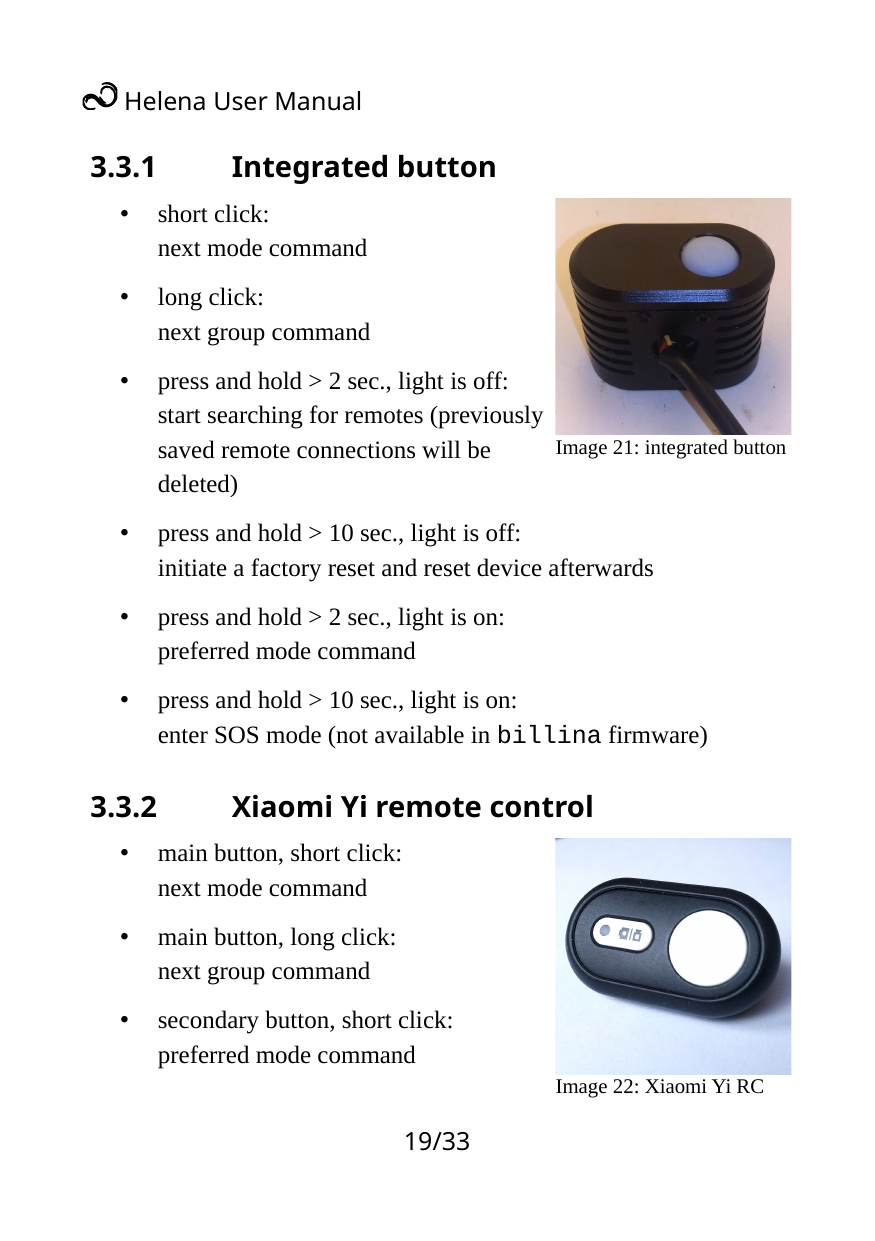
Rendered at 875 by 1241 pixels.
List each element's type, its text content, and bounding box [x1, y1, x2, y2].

picture [555, 198, 792, 435]
subtitle Integrated button [83, 147, 791, 186]
list press and hold > 2 sec., light is off: start searching for remotes (previously saved remote connections will be deleted) [120, 366, 791, 498]
picture [555, 838, 792, 1075]
list long click: next group command [120, 282, 555, 346]
list secondary button, short click: preferred mode command [120, 1005, 555, 1069]
list press and hold > 10 sec., light is on: enter SOS mode (not available in billina firmware) [120, 686, 791, 751]
list press and hold > 10 sec., light is off: initiate a factory reset and reset device afterwards [120, 518, 791, 582]
subtitle Xiaomi Yi remote control [83, 786, 791, 826]
list Image 21: integrated button [555, 435, 791, 459]
list short click: next mode command [120, 199, 555, 262]
list press and hold > 2 sec., light is on: preferred mode command [120, 602, 791, 665]
list Image 22: Xiaomi Yi RC [555, 1075, 791, 1098]
list main button, short click: next mode command [120, 838, 555, 902]
list main button, long click: next group command [120, 922, 555, 985]
